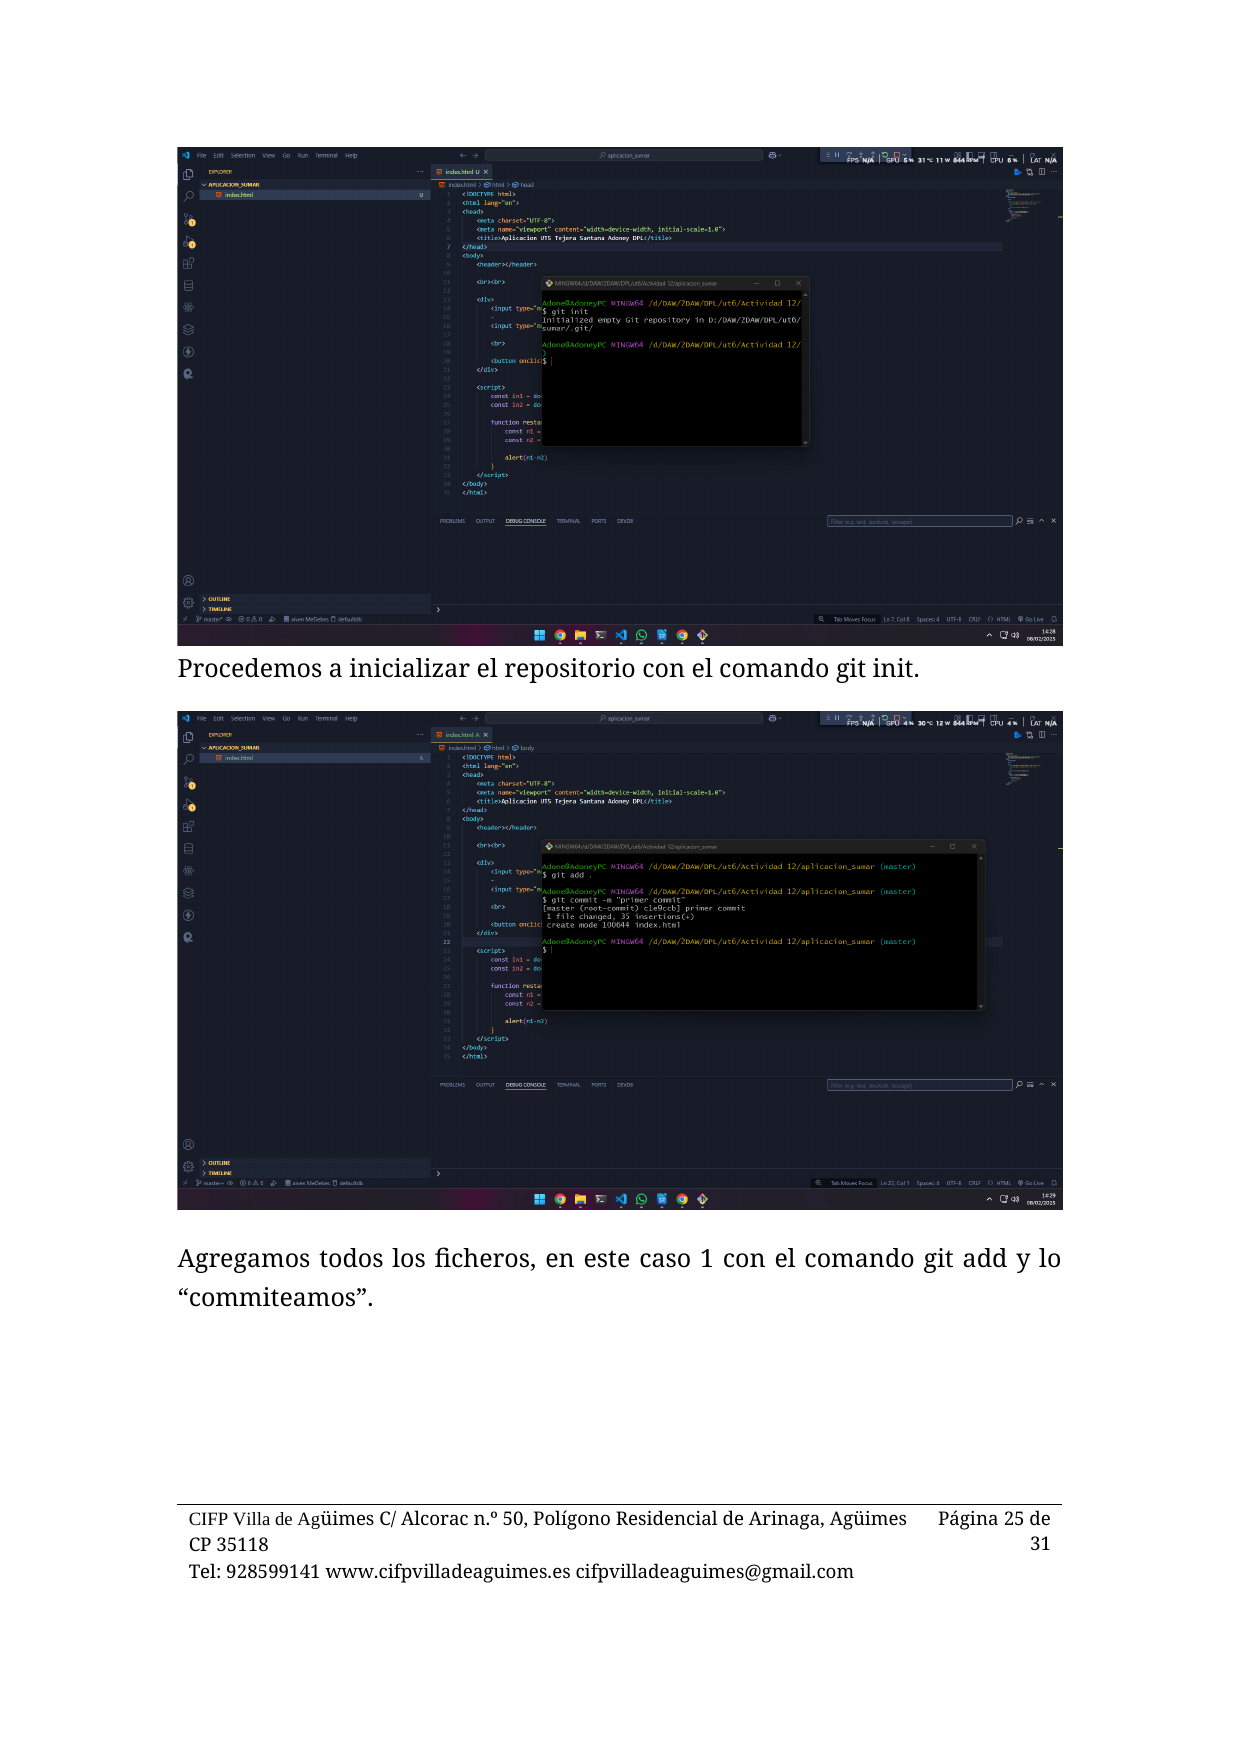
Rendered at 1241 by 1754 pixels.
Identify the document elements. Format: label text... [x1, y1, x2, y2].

picture [177, 711, 1063, 1210]
picture [177, 147, 1063, 646]
text Agregamos todos los ficheros, en este caso 1 con el comando git add y lo “commiteamos”. [177, 1210, 1063, 1313]
text Procedemos a inicializar el repositorio con el comando git init. [177, 646, 1063, 685]
